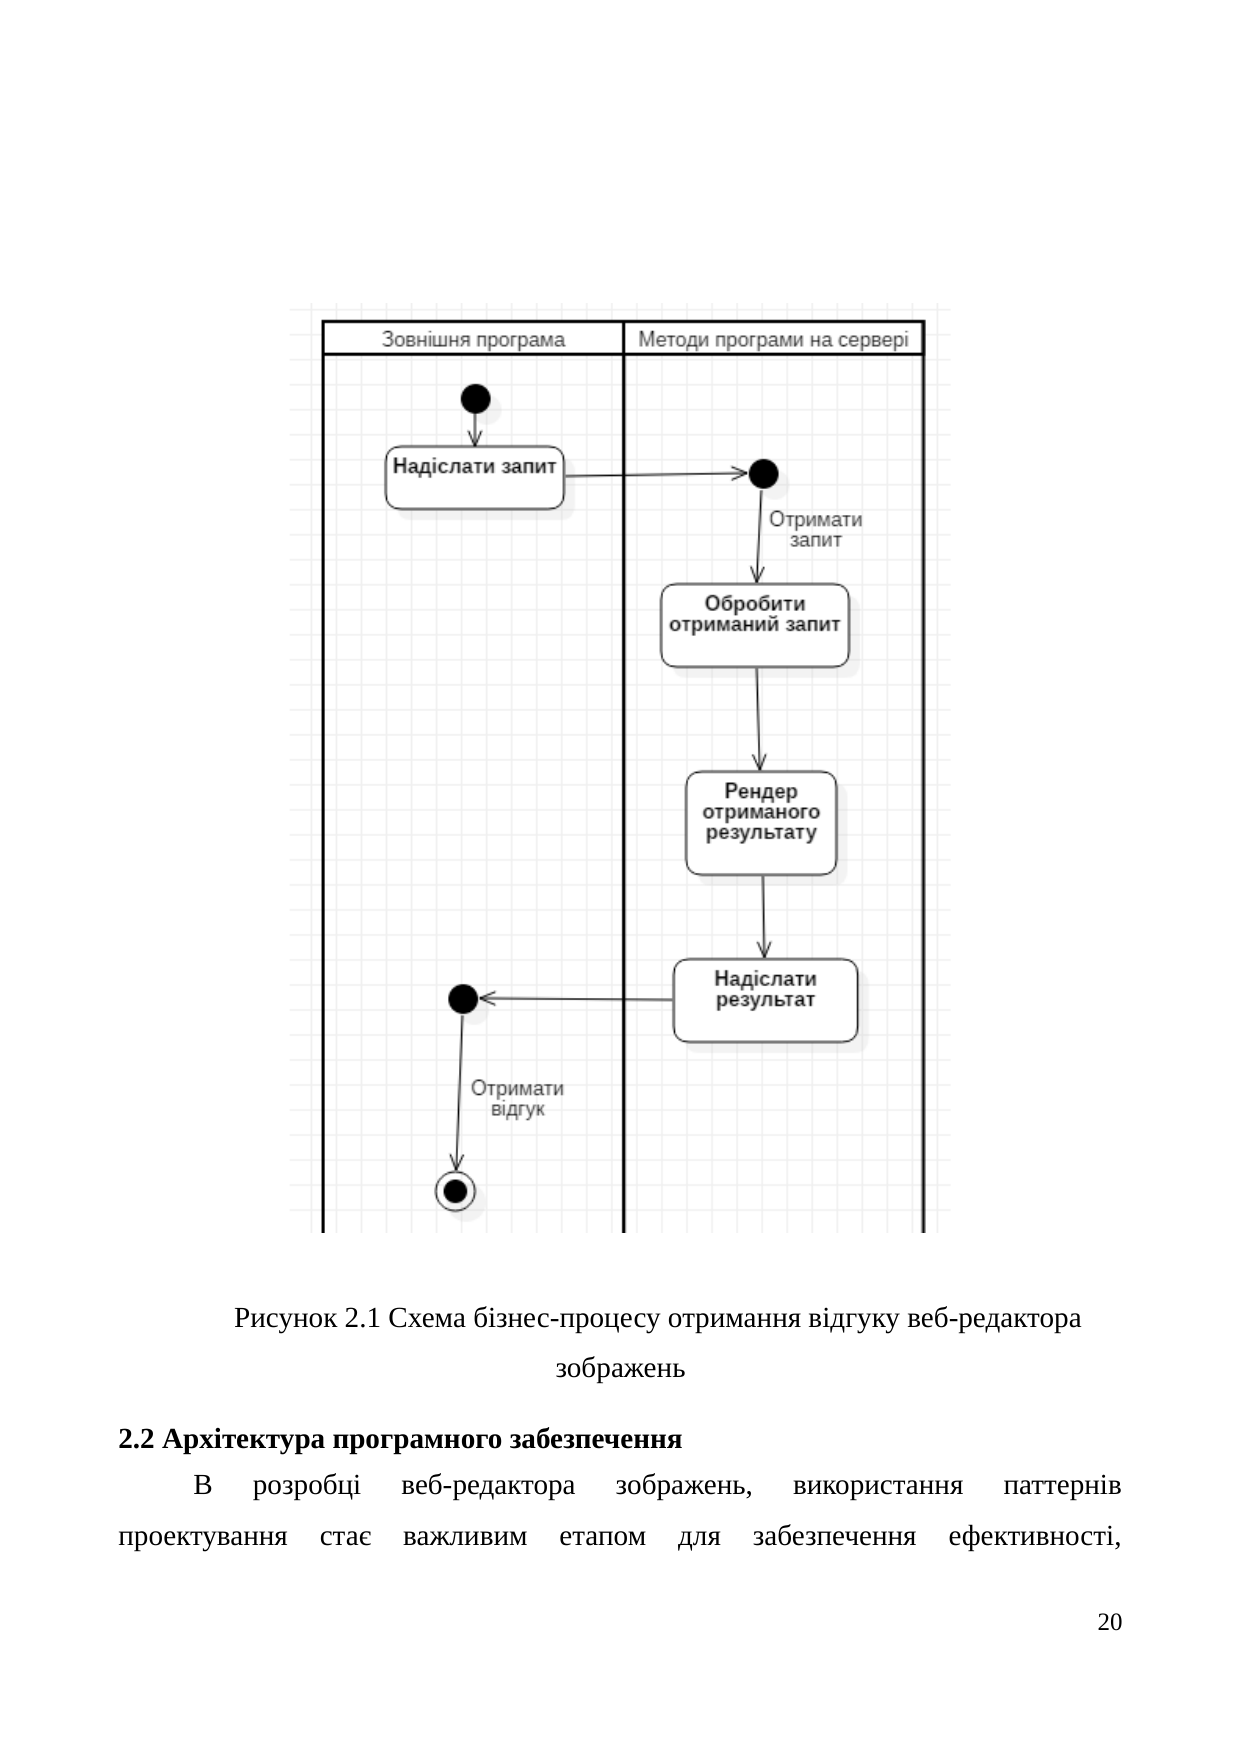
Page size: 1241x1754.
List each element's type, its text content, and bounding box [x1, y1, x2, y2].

text Рисунок 2.1 Схема бізнес-процесу отримання відгуку веб-редактора зображень [118, 1300, 1122, 1384]
text В розробці веб-редактора зображень, використання паттернів проектування стає важливим етапом для забезпечення ефективності, [118, 1467, 1122, 1551]
picture [289, 303, 951, 1233]
subtitle 2.2 Архітектура програмного забезпечення [118, 1421, 1122, 1455]
